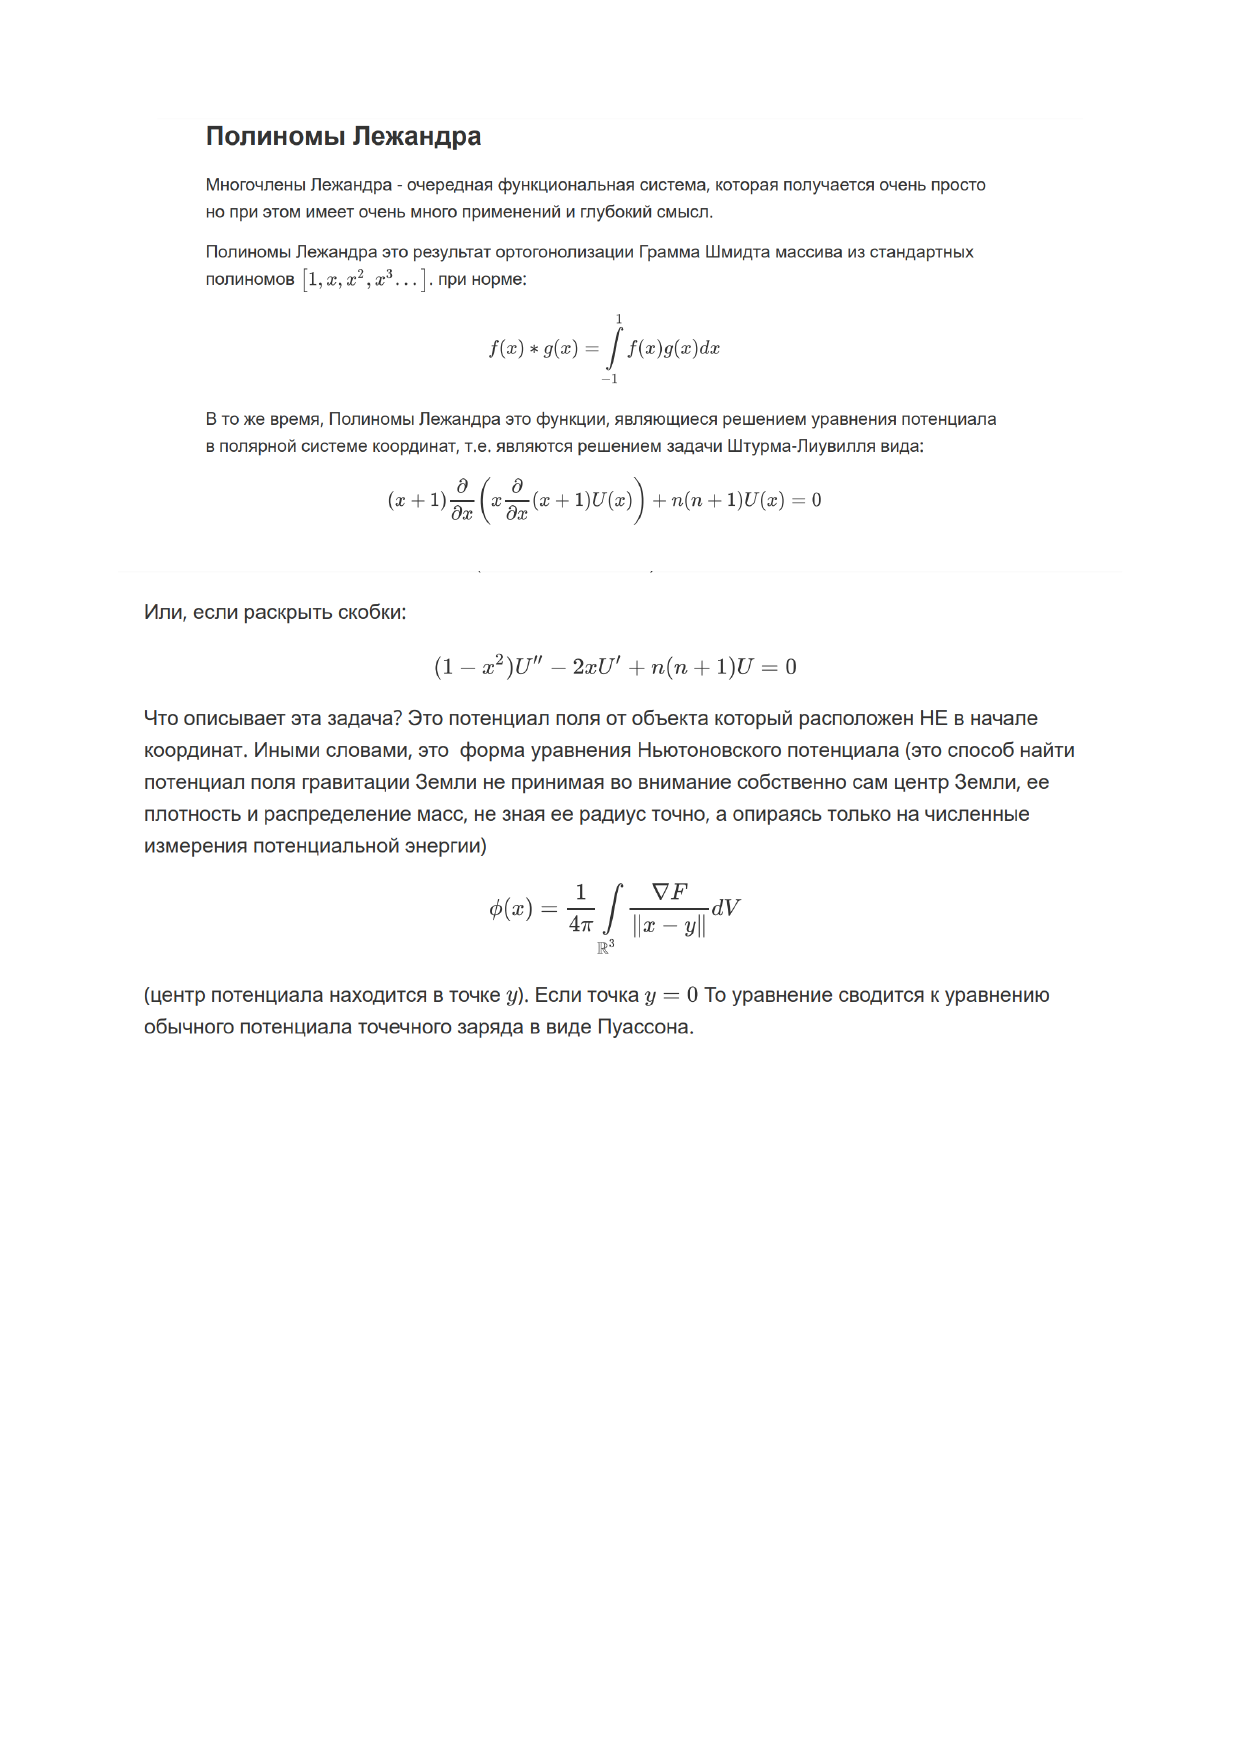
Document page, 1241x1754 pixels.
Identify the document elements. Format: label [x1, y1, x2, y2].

picture [118, 571, 1123, 1047]
picture [157, 118, 1084, 538]
